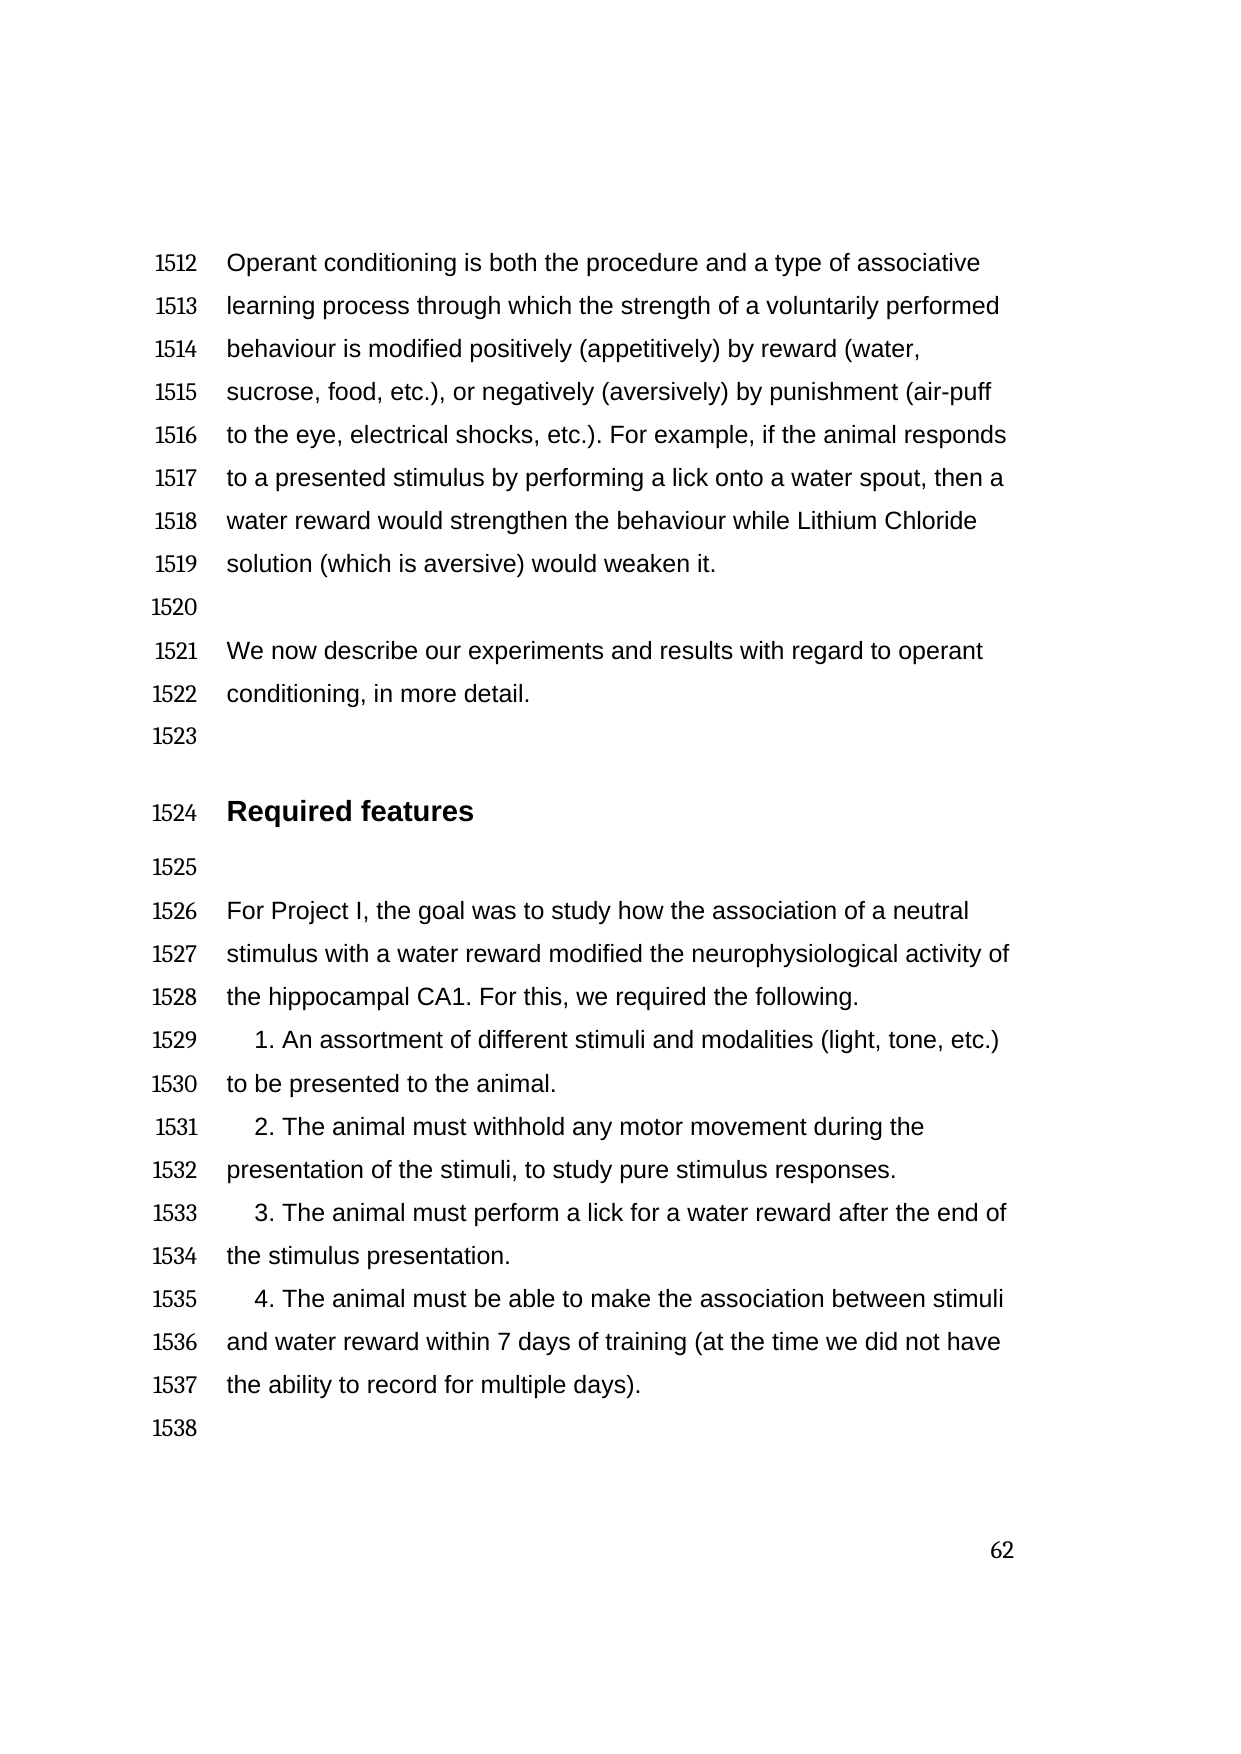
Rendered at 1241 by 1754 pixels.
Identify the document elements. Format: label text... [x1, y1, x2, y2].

text 4. The animal must be able to make the association between stimuli and water reward within 7 days of training (at the time we did not have the ability to record for multiple days). [226, 1284, 1014, 1399]
text 3. The animal must perform a lick for a water reward after the end of the stimulus presentation. [226, 1198, 1014, 1270]
subtitle Required features [226, 794, 1014, 828]
text For Project I, the goal was to study how the association of a neutral stimulus with a water reward modified the neurophysiological activity of the hippocampal CA1. For this, we required the following. [226, 896, 1014, 1011]
text Operant conditioning is both the procedure and a type of associative learning process through which the strength of a voluntarily performed behaviour is modified positively (appetitively) by reward (water, sucrose, food, etc.), or negatively (aversively) by punishment (air-puff to the eye, electrical shocks, etc.). For example, if the animal responds to a presented stimulus by performing a lick onto a water spout, then a water reward would strengthen the behaviour while Lithium Chloride solution (which is aversive) would weaken it. [226, 248, 1014, 578]
text 1. An assortment of different stimuli and modalities (light, tone, etc.) to be presented to the animal. [226, 1025, 1014, 1097]
text We now describe our experiments and results with regard to operant conditioning, in more detail. [226, 636, 1014, 708]
text 2. The animal must withhold any motor movement during the presentation of the stimuli, to study pure stimulus responses. [226, 1112, 1014, 1183]
